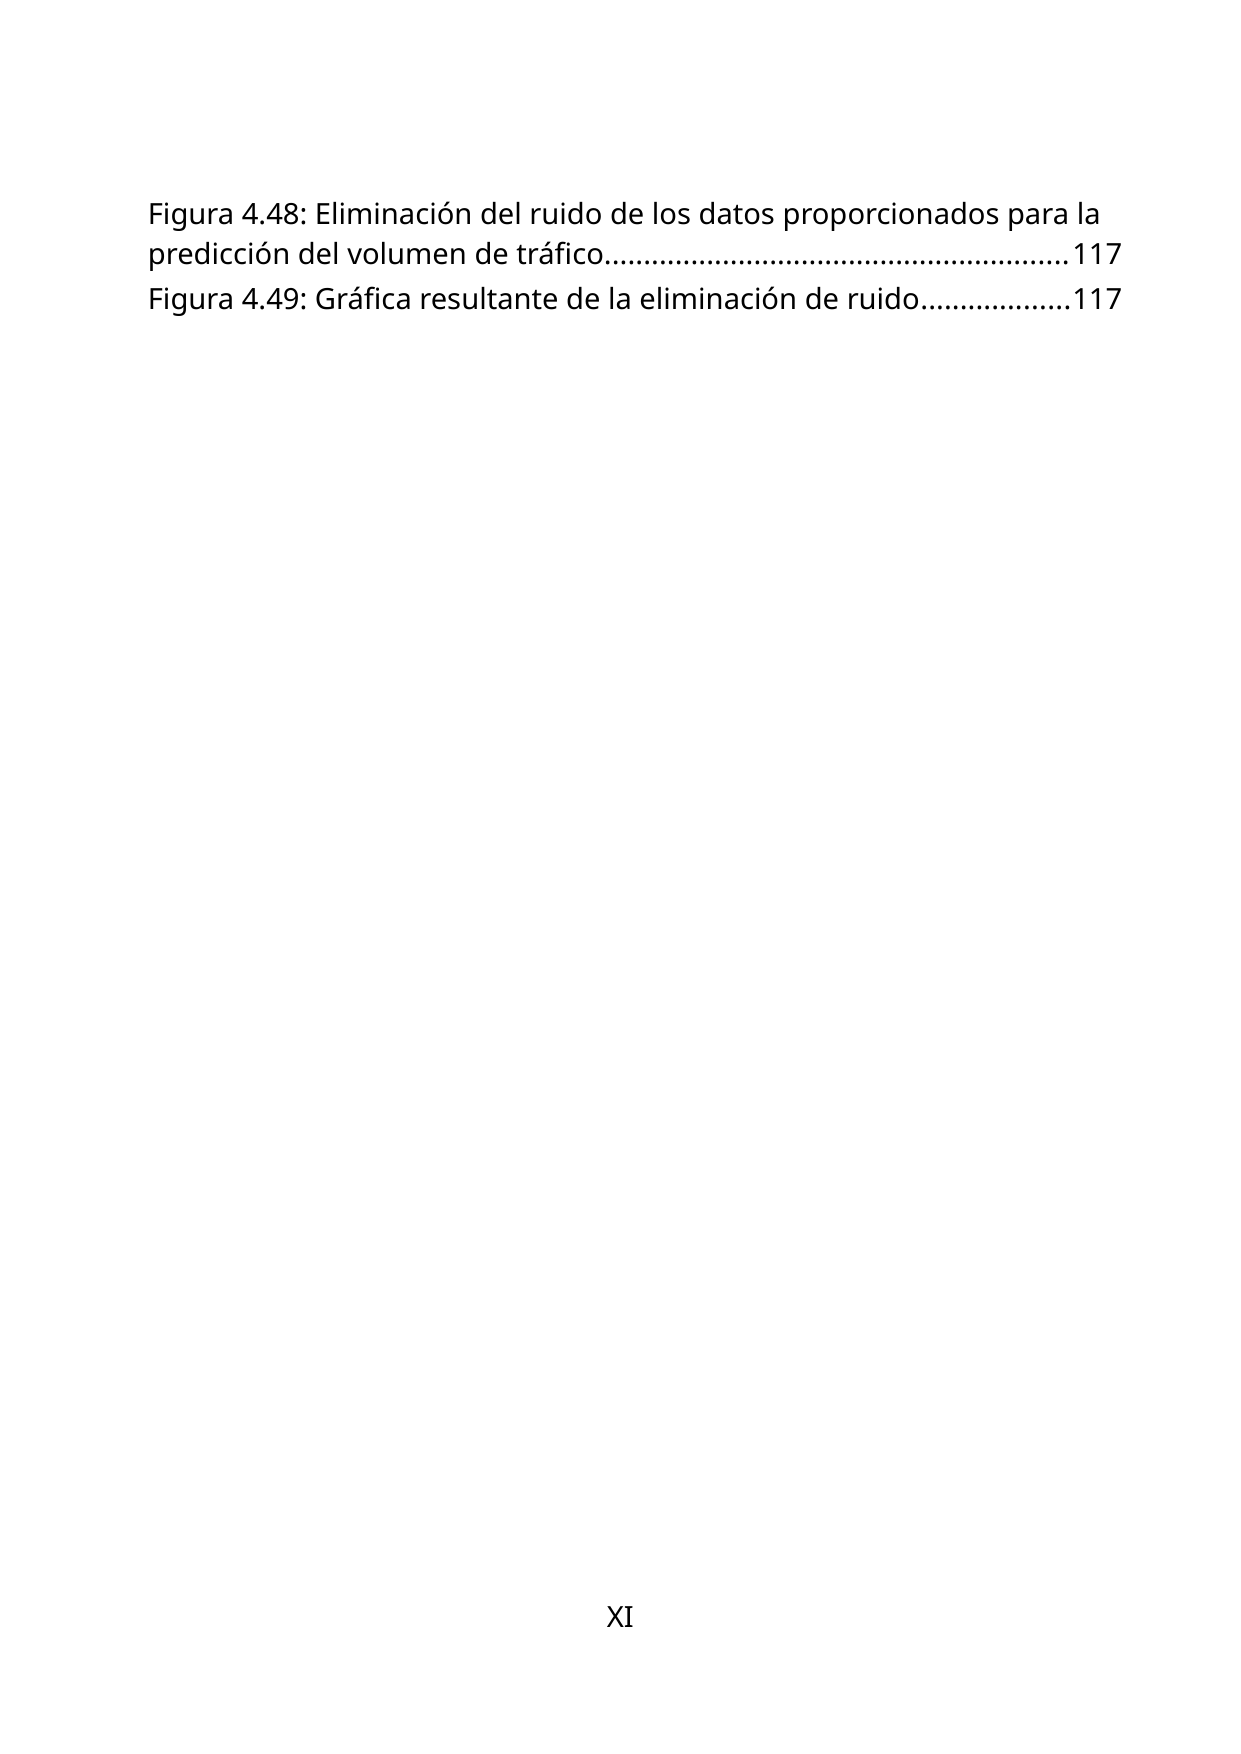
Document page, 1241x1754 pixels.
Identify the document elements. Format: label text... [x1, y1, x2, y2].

text Figura 4.48: Eliminación del ruido de los datos proporcionados para la predicción del volumen de tráfico 117 [148, 193, 1122, 273]
text Figura 4.49: Gráfica resultante de la eliminación de ruido 117 [148, 278, 1122, 318]
